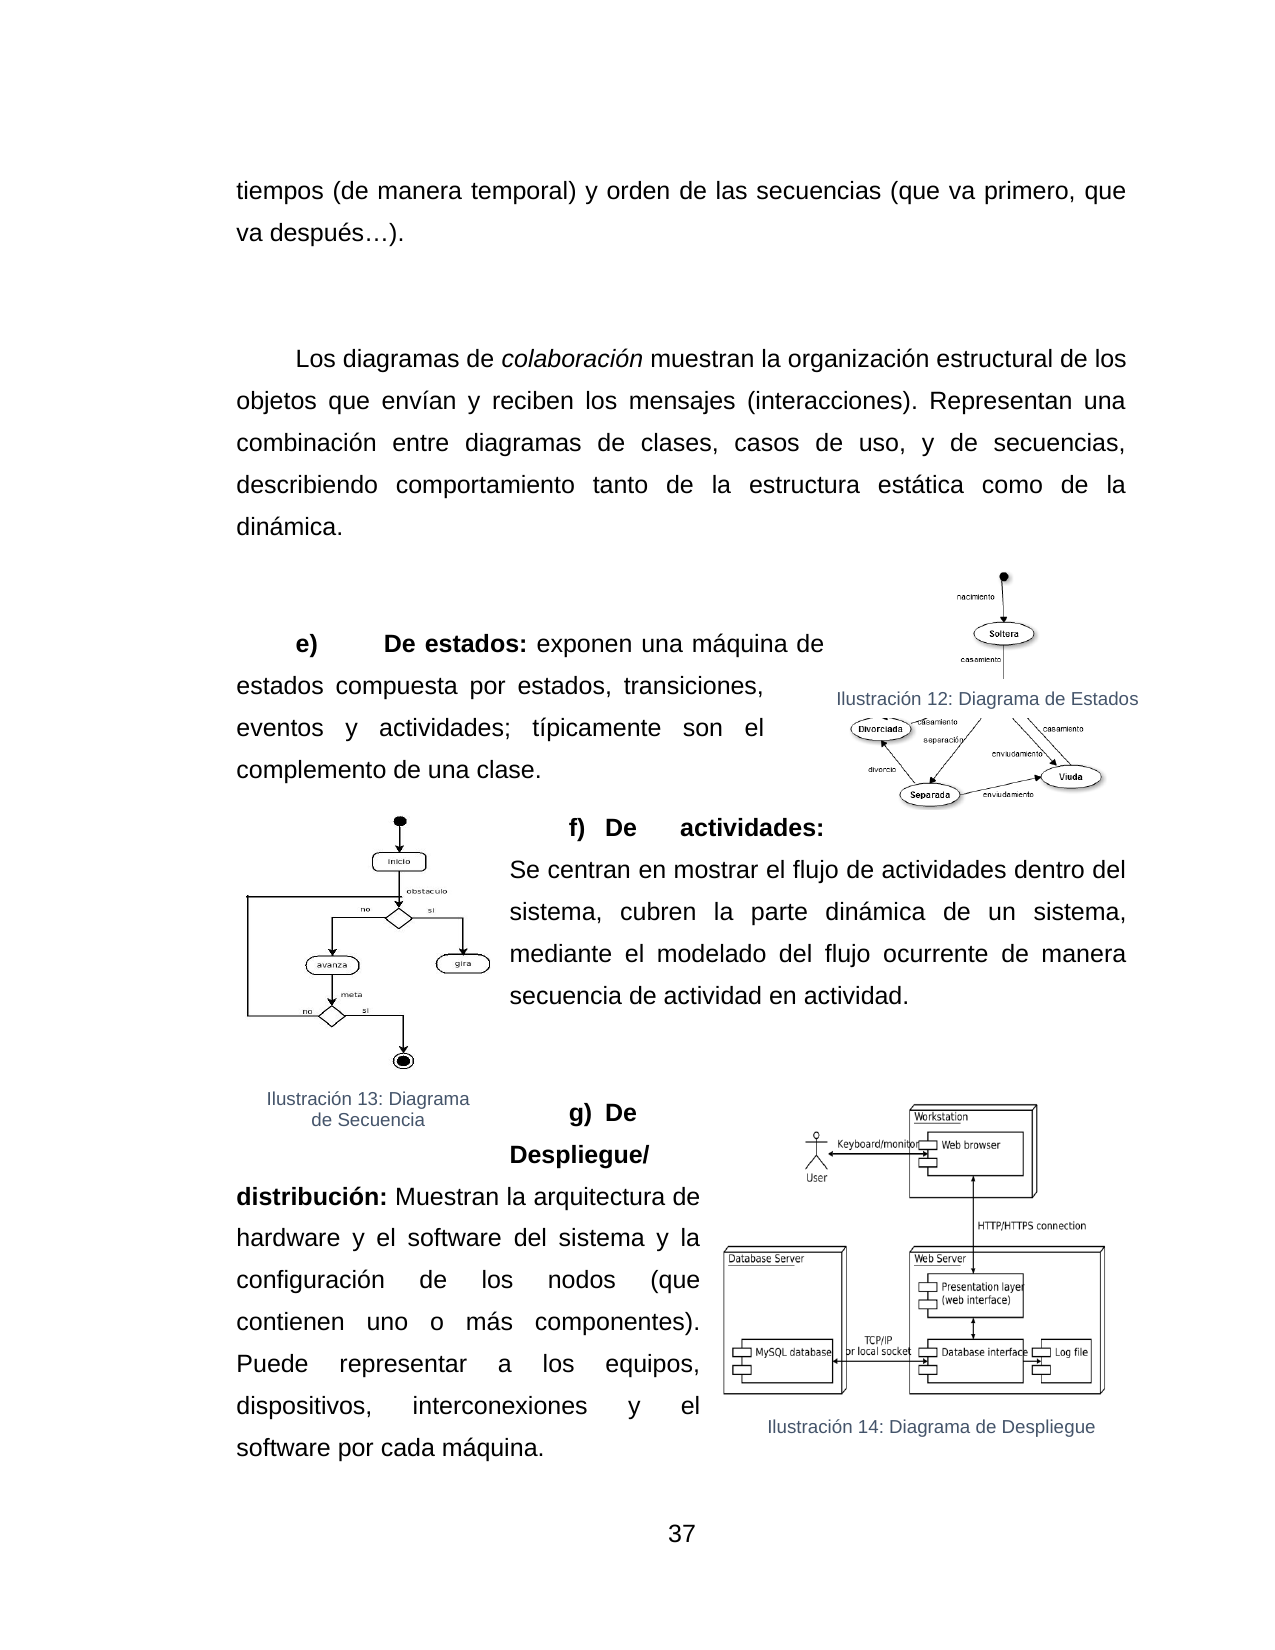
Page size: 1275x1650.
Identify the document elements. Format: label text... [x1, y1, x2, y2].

list Ilustración 13: Diagrama de Secuencia [254, 1088, 482, 1130]
picture [719, 1099, 1109, 1399]
list De estados: exponen una máquina de estados compuesta por estados, transiciones, eventos y actividades; típicamente son el complemento de una clase. [236, 630, 1191, 783]
list [245, 1079, 491, 1139]
text tiempos (de manera temporal) y orden de las secuencias (que va primero, que va después…). [236, 177, 1127, 247]
picture [245, 815, 491, 1070]
list Ilustración 12: Diagrama de Estados [792, 688, 1182, 709]
text Los diagramas de colaboración muestran la organización estructural de los objetos que envían y reciben los mensajes (interacciones). Representan una combinación entre diagramas de clases, casos de uso, y de secuencias, describiendo comportamiento tanto de la estructura estática como de la dinámica. [236, 345, 1127, 541]
list De Despliegue/ distribución: Muestran la arquitectura de hardware y el software del sistema y la configuración de los nodos (que contienen uno o más componentes). Puede representar a los equipos, dispositivos, interconexiones y el software por cada máquina. [236, 1099, 1127, 1462]
picture [843, 571, 1109, 679]
list Ilustración 14: Diagrama de Despliegue [746, 1417, 1117, 1438]
picture [843, 718, 1109, 821]
list De actividades: Se centran en mostrar el flujo de actividades dentro del sistema, cubren la parte dinámica de un sistema, mediante el modelado del flujo ocurrente de manera secuencia de actividad en actividad. [236, 814, 1127, 1009]
